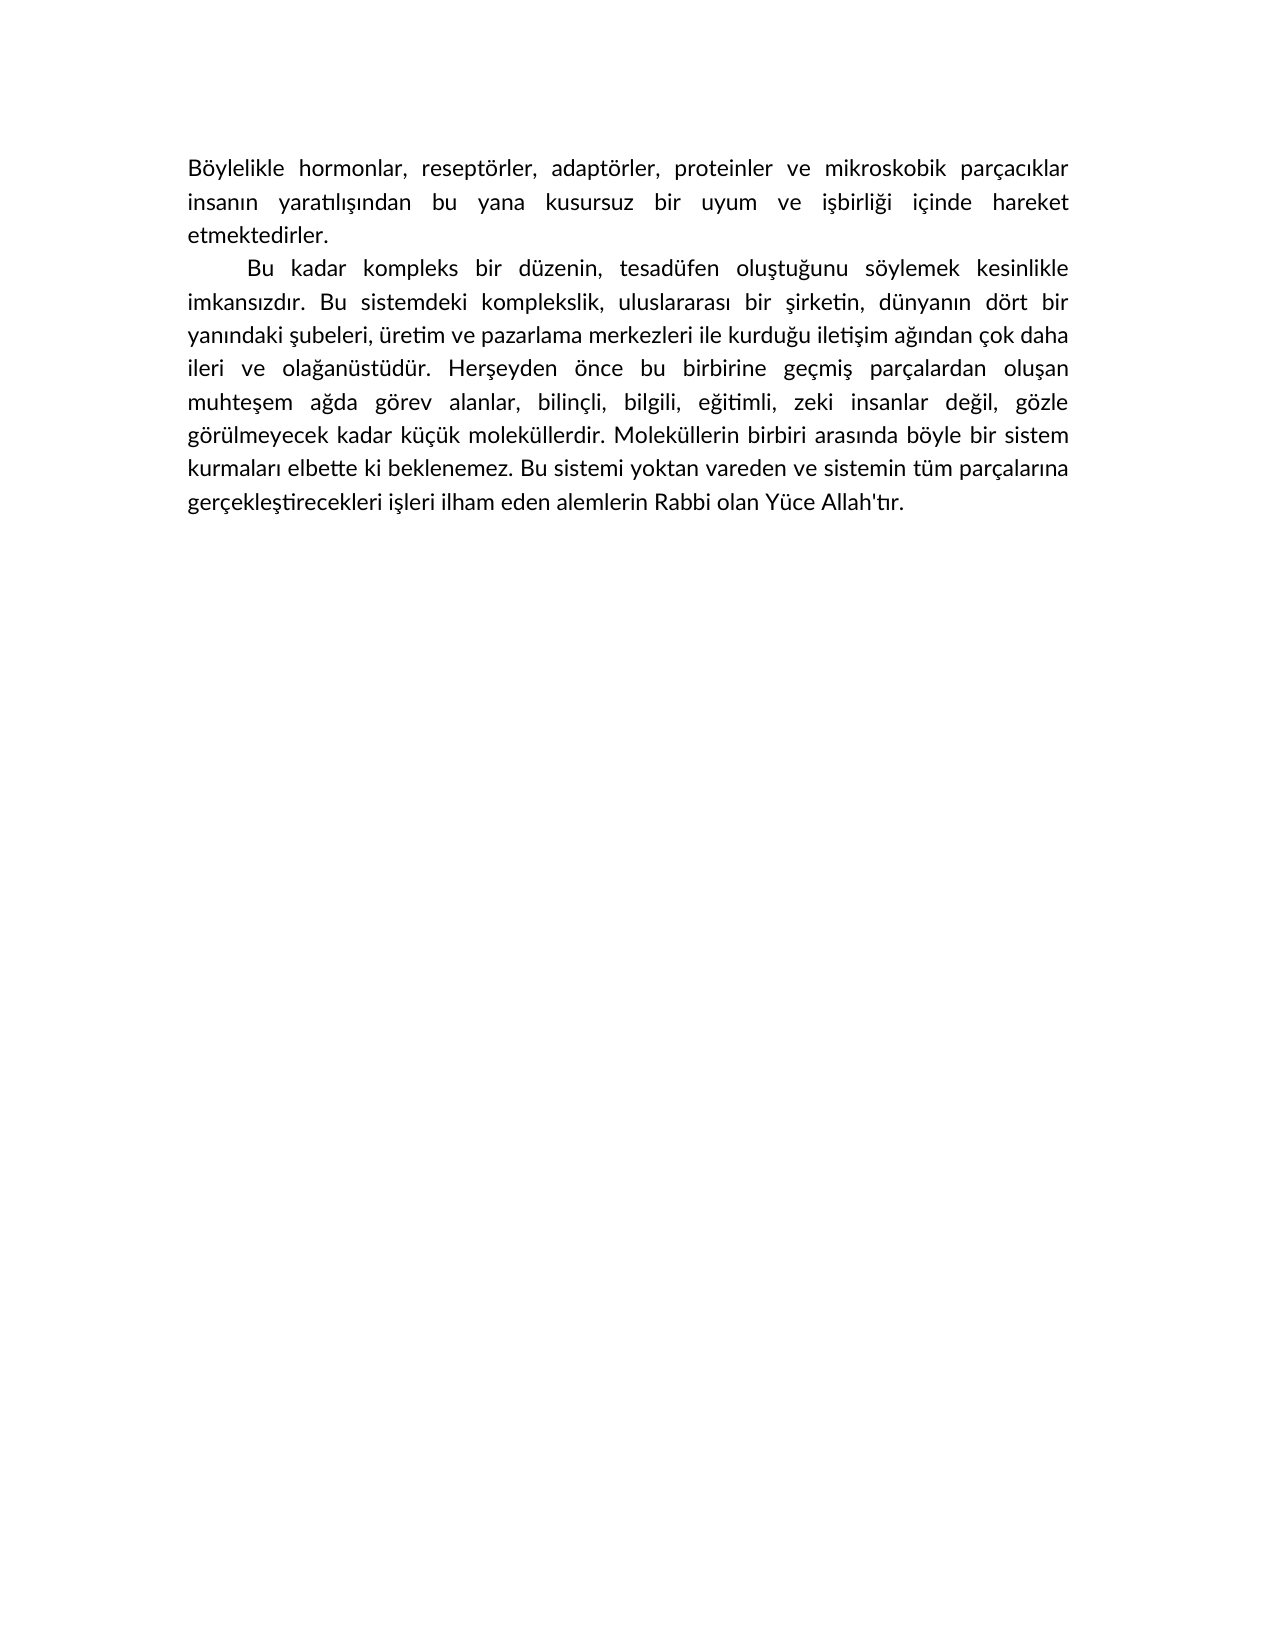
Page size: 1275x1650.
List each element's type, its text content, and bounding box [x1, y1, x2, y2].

text Bu kadar kompleks bir düzenin, tesadüfen oluştuğunu söylemek kesinlikle imkansızdır. Bu sistemdeki komplekslik, uluslararası bir şirketin, dünyanın dört bir yanındaki şubeleri, üretim ve pazarlama merkezleri ile kurduğu iletişim ağından çok daha ileri ve olağanüstüdür. Herşeyden önce bu birbirine geçmiş parçalardan oluşan muhteşem ağda görev alanlar, bilinçli, bilgili, eğitimli, zeki insanlar değil, gözle görülmeyecek kadar küçük moleküllerdir. Moleküllerin birbiri arasında böyle bir sistem kurmaları elbette ki beklenemez. Bu sistemi yoktan vareden ve sistemin tüm parçalarına gerçekleştirecekleri işleri ilham eden alemlerin Rabbi olan Yüce Allah'tır. [187, 250, 1070, 517]
text Böylelikle hormonlar, reseptörler, adaptörler, proteinler ve mikroskobik parçacıklar insanın yaratılışından bu yana kusursuz bir uyum ve işbirliği içinde hareket etmektedirler. [187, 150, 1070, 250]
